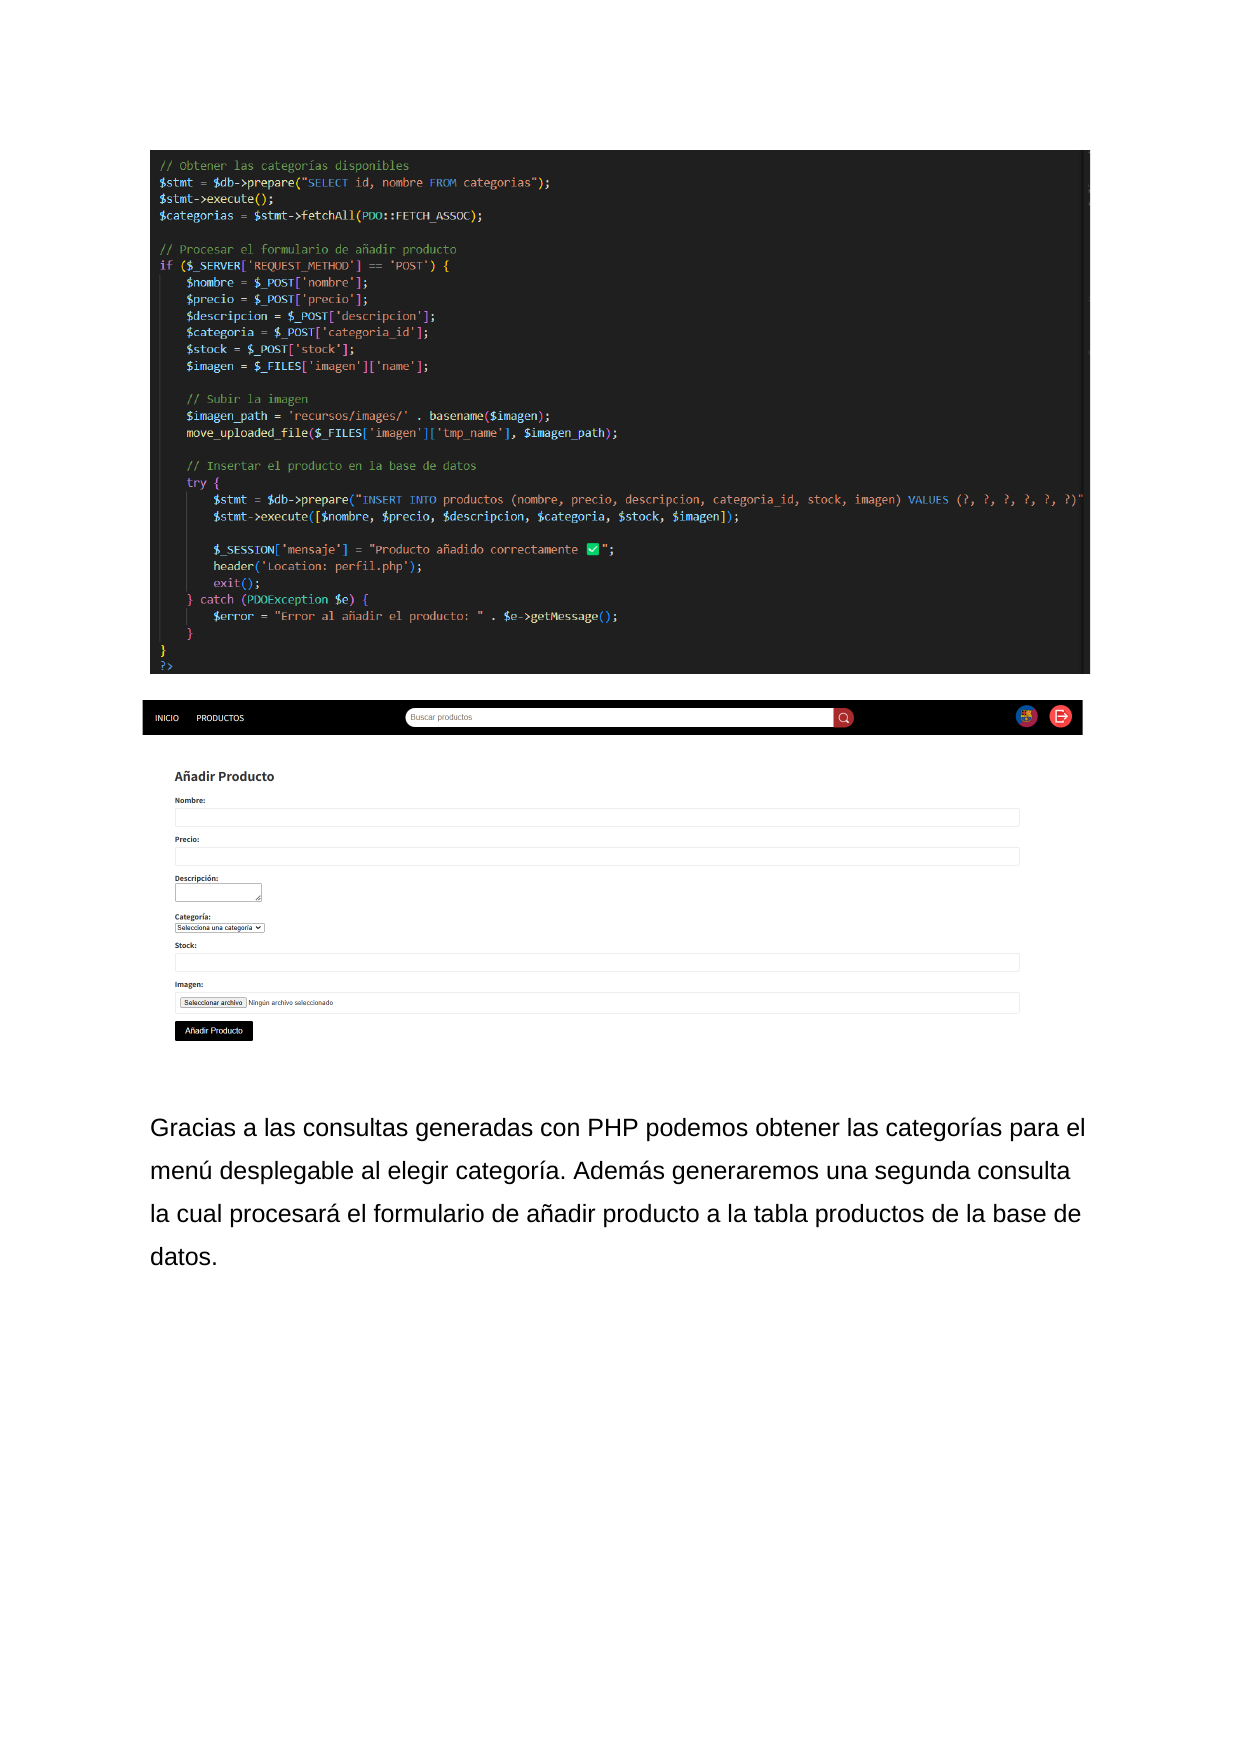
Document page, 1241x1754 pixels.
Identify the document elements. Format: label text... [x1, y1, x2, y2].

text Gracias a las consultas generadas con PHP podemos obtener las categorías para el menú desplegable al elegir categoría. Además generaremos una segunda consulta la cual procesará el formulario de añadir producto a la tabla productos de la base de datos. [150, 1113, 1090, 1271]
picture [142, 700, 1083, 1056]
picture [150, 150, 1091, 674]
